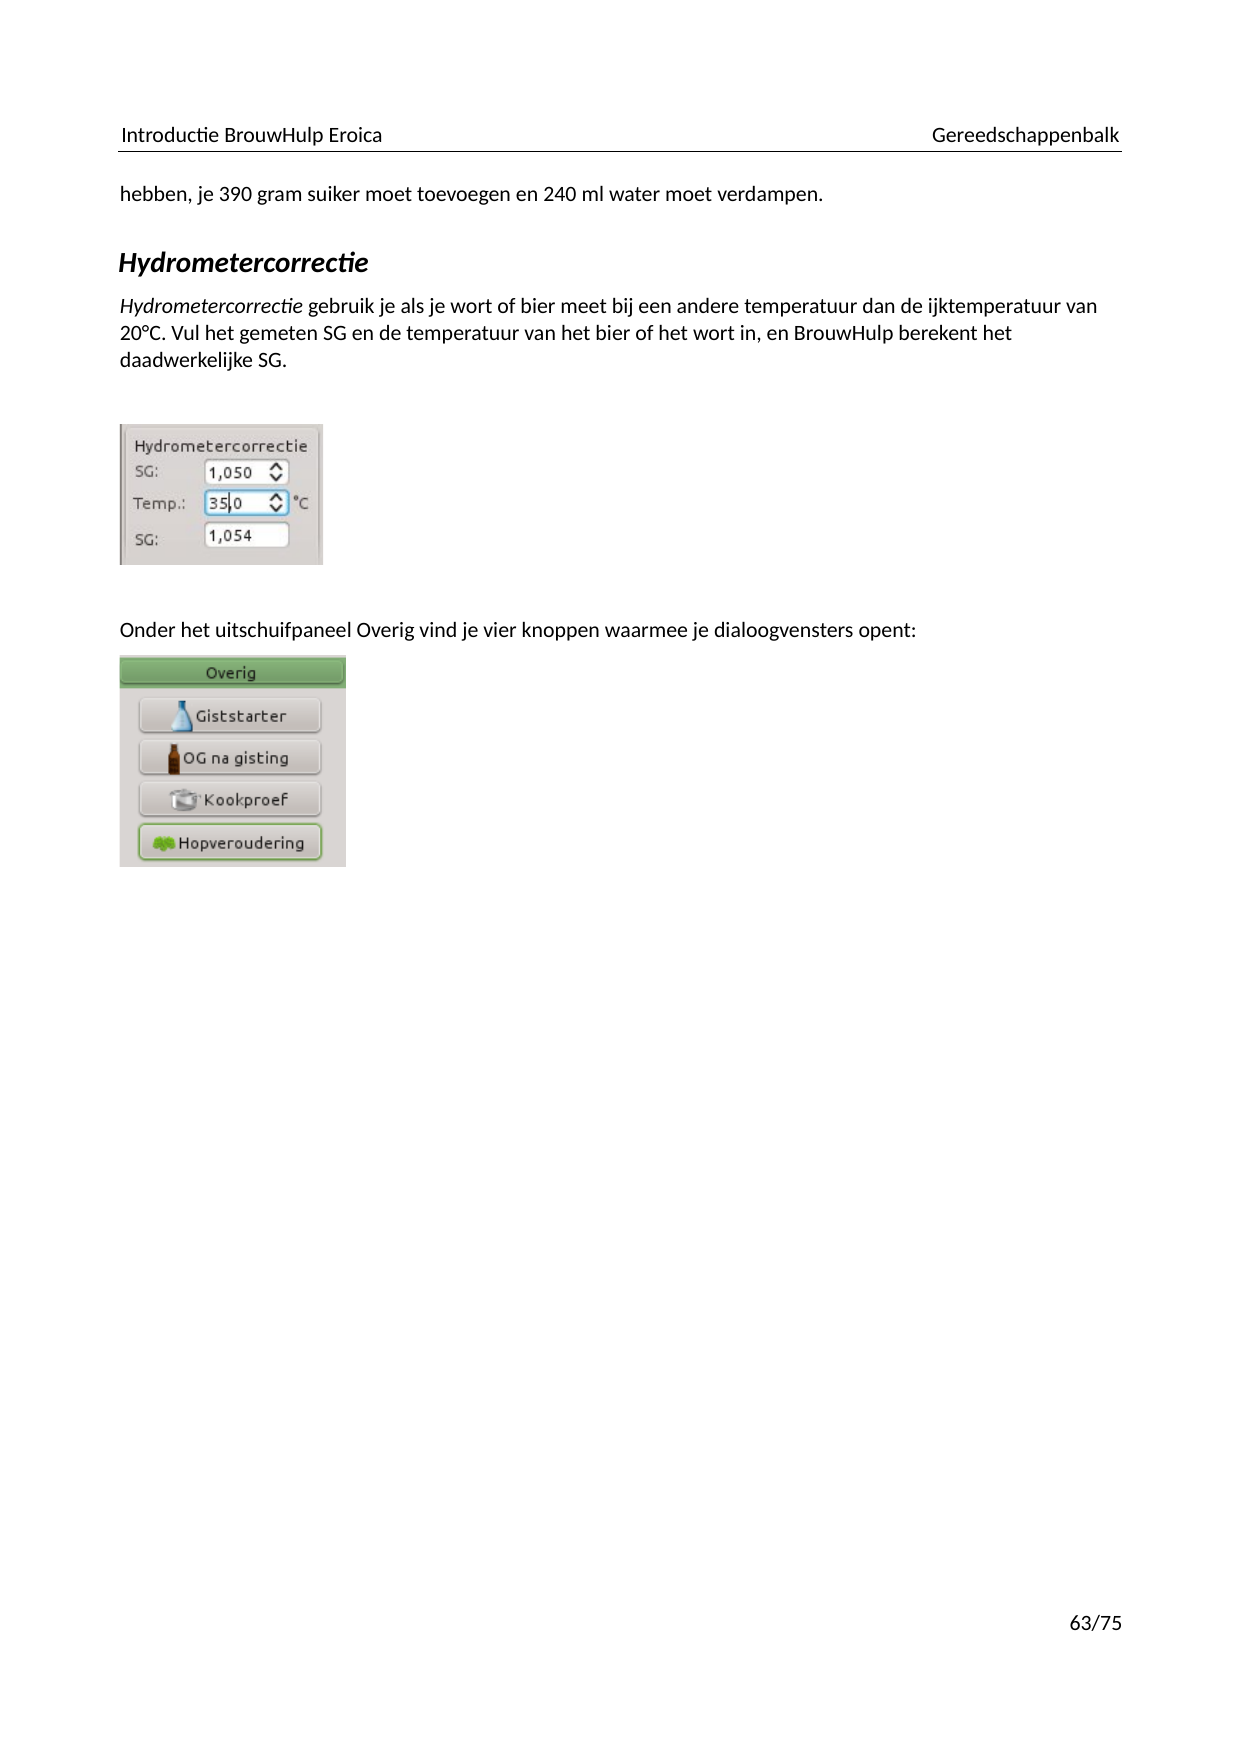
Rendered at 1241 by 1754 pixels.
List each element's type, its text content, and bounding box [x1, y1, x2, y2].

picture [119, 655, 346, 867]
text hebben, je 390 gram suiker moet toevoegen en 240 ml water moet verdampen. [119, 180, 1122, 207]
text Onder het uitschuifpaneel Overig vind je vier knoppen waarmee je dialoogvensters opent: [119, 616, 1122, 643]
picture [119, 424, 324, 565]
text Hydrometercorrectie gebruik je als je wort of bier meet bij een andere temperatuur dan de ijktemperatuur van 20°C. Vul het gemeten SG en de temperatuur van het bier of het wort in, en BrouwHulp berekent het daadwerkelijke SG. [119, 292, 1122, 372]
subtitle Hydrometercorrectie [118, 244, 1122, 280]
